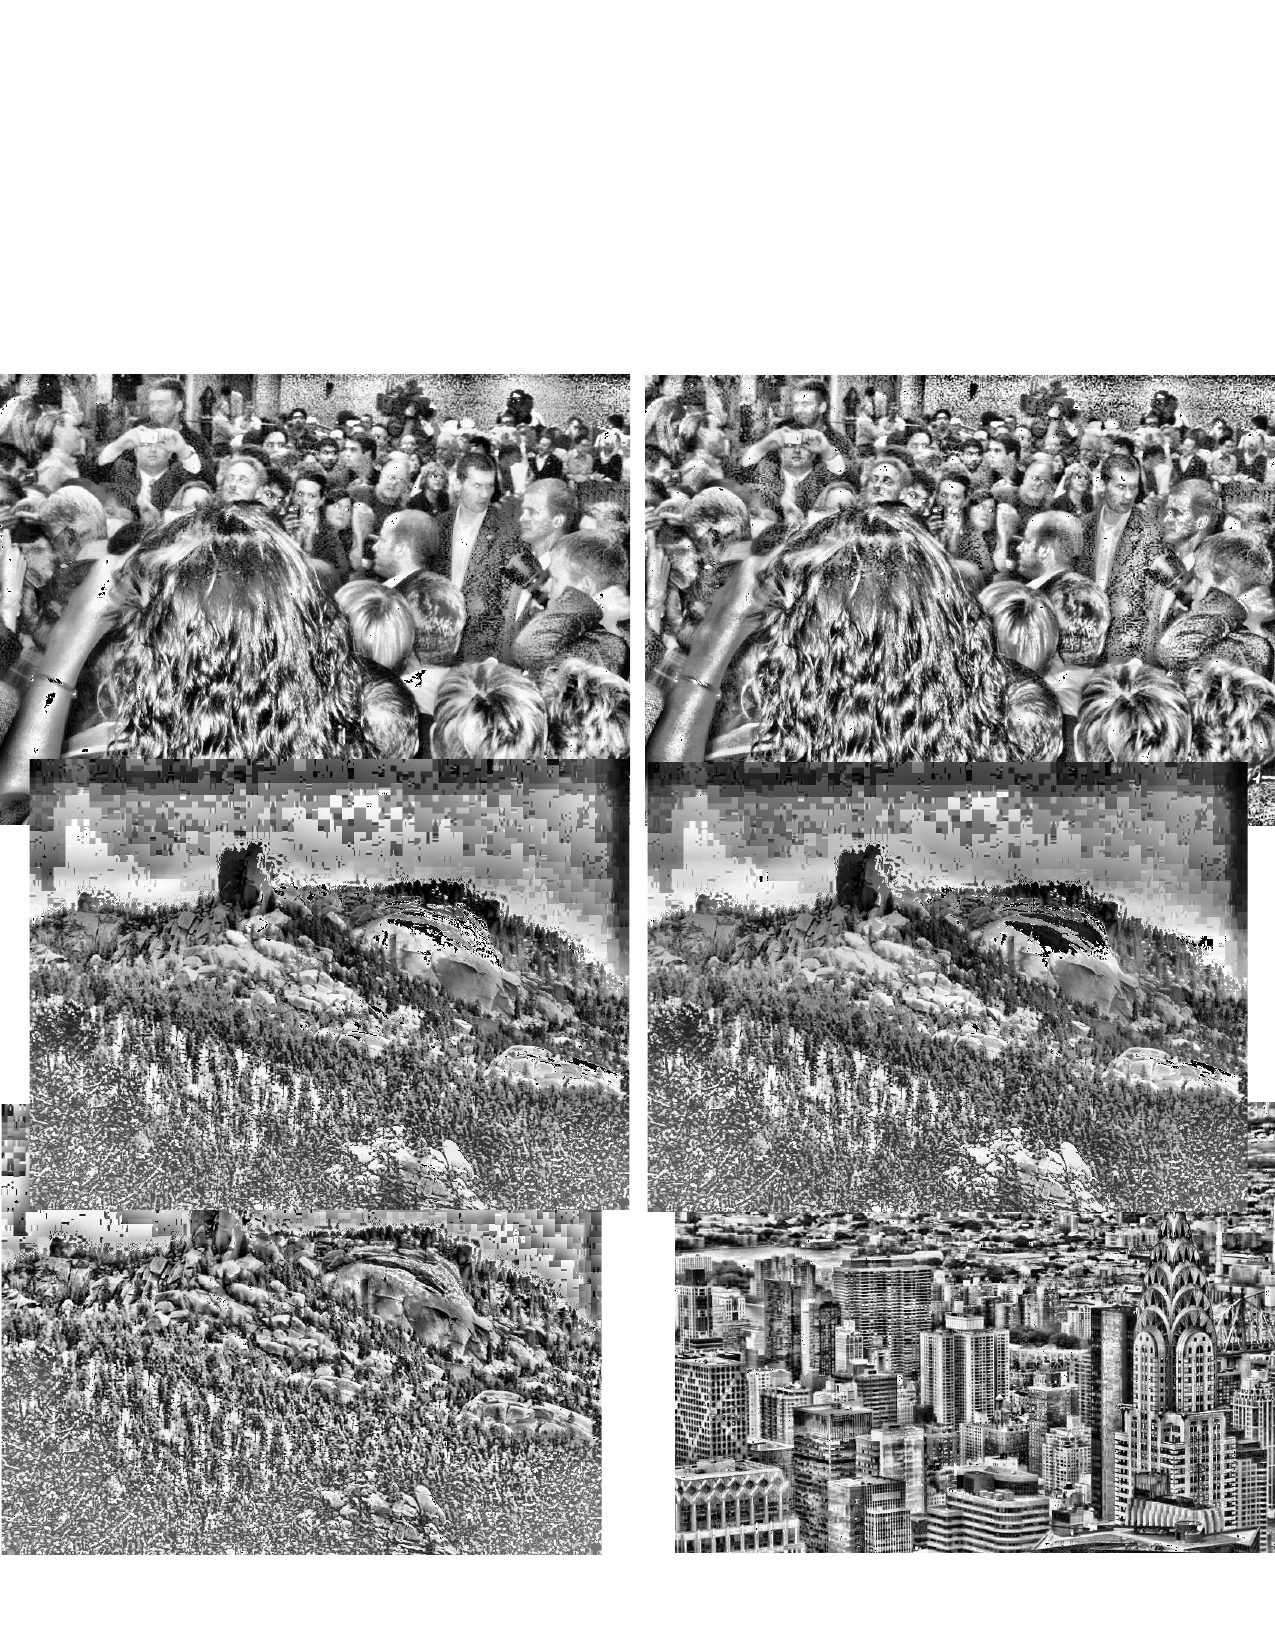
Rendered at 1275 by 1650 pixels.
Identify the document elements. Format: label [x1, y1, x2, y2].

picture [0, 374, 630, 1555]
picture [645, 375, 1275, 1553]
